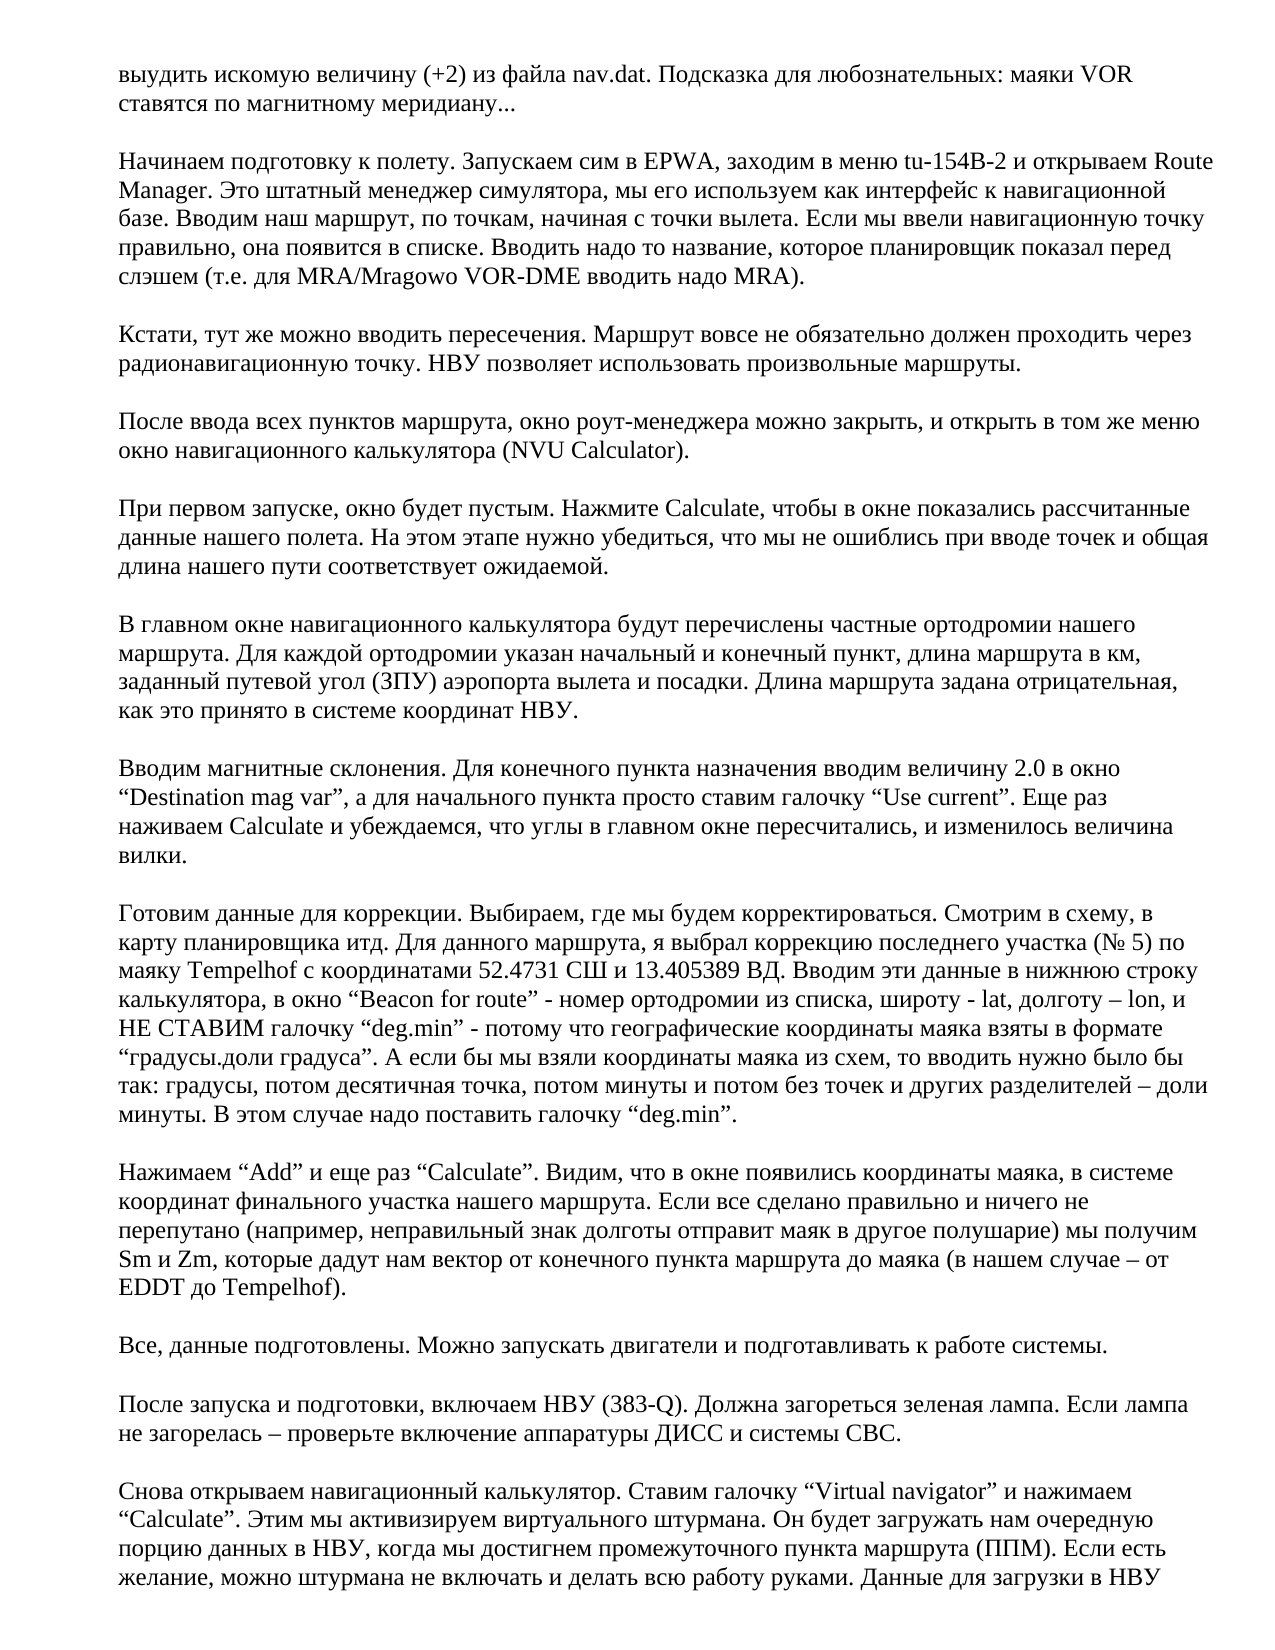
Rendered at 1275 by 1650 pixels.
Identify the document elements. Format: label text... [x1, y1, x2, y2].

text В главном окне навигационного калькулятора будут перечислены частные ортодромии нашего маршрута. Для каждой ортодромии указан начальный и конечный пункт, длина маршрута в км, заданный путевой угол (ЗПУ) аэропорта вылета и посадки. Длина маршрута задана отрицательная, как это принято в системе координат НВУ. [118, 609, 1216, 724]
text Готовим данные для коррекции. Выбираем, где мы будем корректироваться. Смотрим в схему, в карту планировщика итд. Для данного маршрута, я выбрал коррекцию последнего участка (№ 5) по маяку Tempelhof с координатами 52.4731 СШ и 13.405389 ВД. Вводим эти данные в нижнюю строку калькулятора, в окно “Beacon for route” - номер ортодромии из списка, широту - lat, долготу – lon, и НЕ СТАВИМ галочку “deg.min” - потому что географические координаты маяка взяты в формате “градусы.доли градуса”. А если бы мы взяли координаты маяка из схем, то вводить нужно было бы так: градусы, потом десятичная точка, потом минуты и потом без точек и других разделителей – доли минуты. В этом случае надо поставить галочку “deg.min”. [118, 898, 1216, 1128]
text Вводим магнитные склонения. Для конечного пункта назначения вводим величину 2.0 в окно “Destination mag var”, а для начального пункта просто ставим галочку “Use current”. Еще раз наживаем Calculate и убеждаемся, что углы в главном окне пересчитались, и изменилось величина вилки. [118, 753, 1216, 868]
text Нажимаем “Add” и еще раз “Calculate”. Видим, что в окне появились координаты маяка, в системе координат финального участка нашего маршрута. Если все сделано правильно и ничего не перепутано (например, неправильный знак долготы отправит маяк в другое полушарие) мы получим Sm и Zm, которые дадут нам вектор от конечного пункта маршрута до маяка (в нашем случае – от EDDT до Tempelhof). [118, 1157, 1216, 1301]
text Начинаем подготовку к полету. Запускаем сим в EPWA, заходим в меню tu-154B-2 и открываем Route Manager. Это штатный менеджер симулятора, мы его используем как интерфейс к навигационной базе. Вводим наш маршрут, по точкам, начиная с точки вылета. Если мы ввели навигационную точку правильно, она появится в списке. Вводить надо то название, которое планировщик показал перед слэшем (т.е. для MRA/Mragowo VOR-DME вводить надо MRA). [118, 146, 1216, 290]
text При первом запуске, окно будет пустым. Нажмите Calculate, чтобы в окне показались рассчитанные данные нашего полета. На этом этапе нужно убедиться, что мы не ошиблись при вводе точек и общая длина нашего пути соответствует ожидаемой. [118, 493, 1216, 579]
text Все, данные подготовлены. Можно запускать двигатели и подготавливать к работе системы. [118, 1331, 1216, 1359]
text выудить искомую величину (+2) из файла nav.dat. Подсказка для любознательных: маяки VOR ставятся по магнитному меридиану... [118, 59, 1216, 117]
text Кстати, тут же можно вводить пересечения. Маршрут вовсе не обязательно должен проходить через радионавигационную точку. НВУ позволяет использовать произвольные маршруты. [118, 319, 1216, 377]
text После ввода всех пунктов маршрута, окно роут-менеджера можно закрыть, и открыть в том же меню окно навигационного калькулятора (NVU Calculator). [118, 406, 1216, 464]
text Снова открываем навигационный калькулятор. Ставим галочку “Virtual navigator” и нажимаем “Calculate”. Этим мы активизируем виртуального штурмана. Он будет загружать нам очередную порцию данных в НВУ, когда мы достигнем промежуточного пункта маршрута (ППМ). Если есть желание, можно штурмана не включать и делать всю работу руками. Данные для загрузки в НВУ [118, 1476, 1216, 1591]
text После запуска и подготовки, включаем НВУ (383-Q). Должна загореться зеленая лампа. Если лампа не загорелась – проверьте включение аппаратуры ДИСС и системы СВС. [118, 1389, 1216, 1446]
